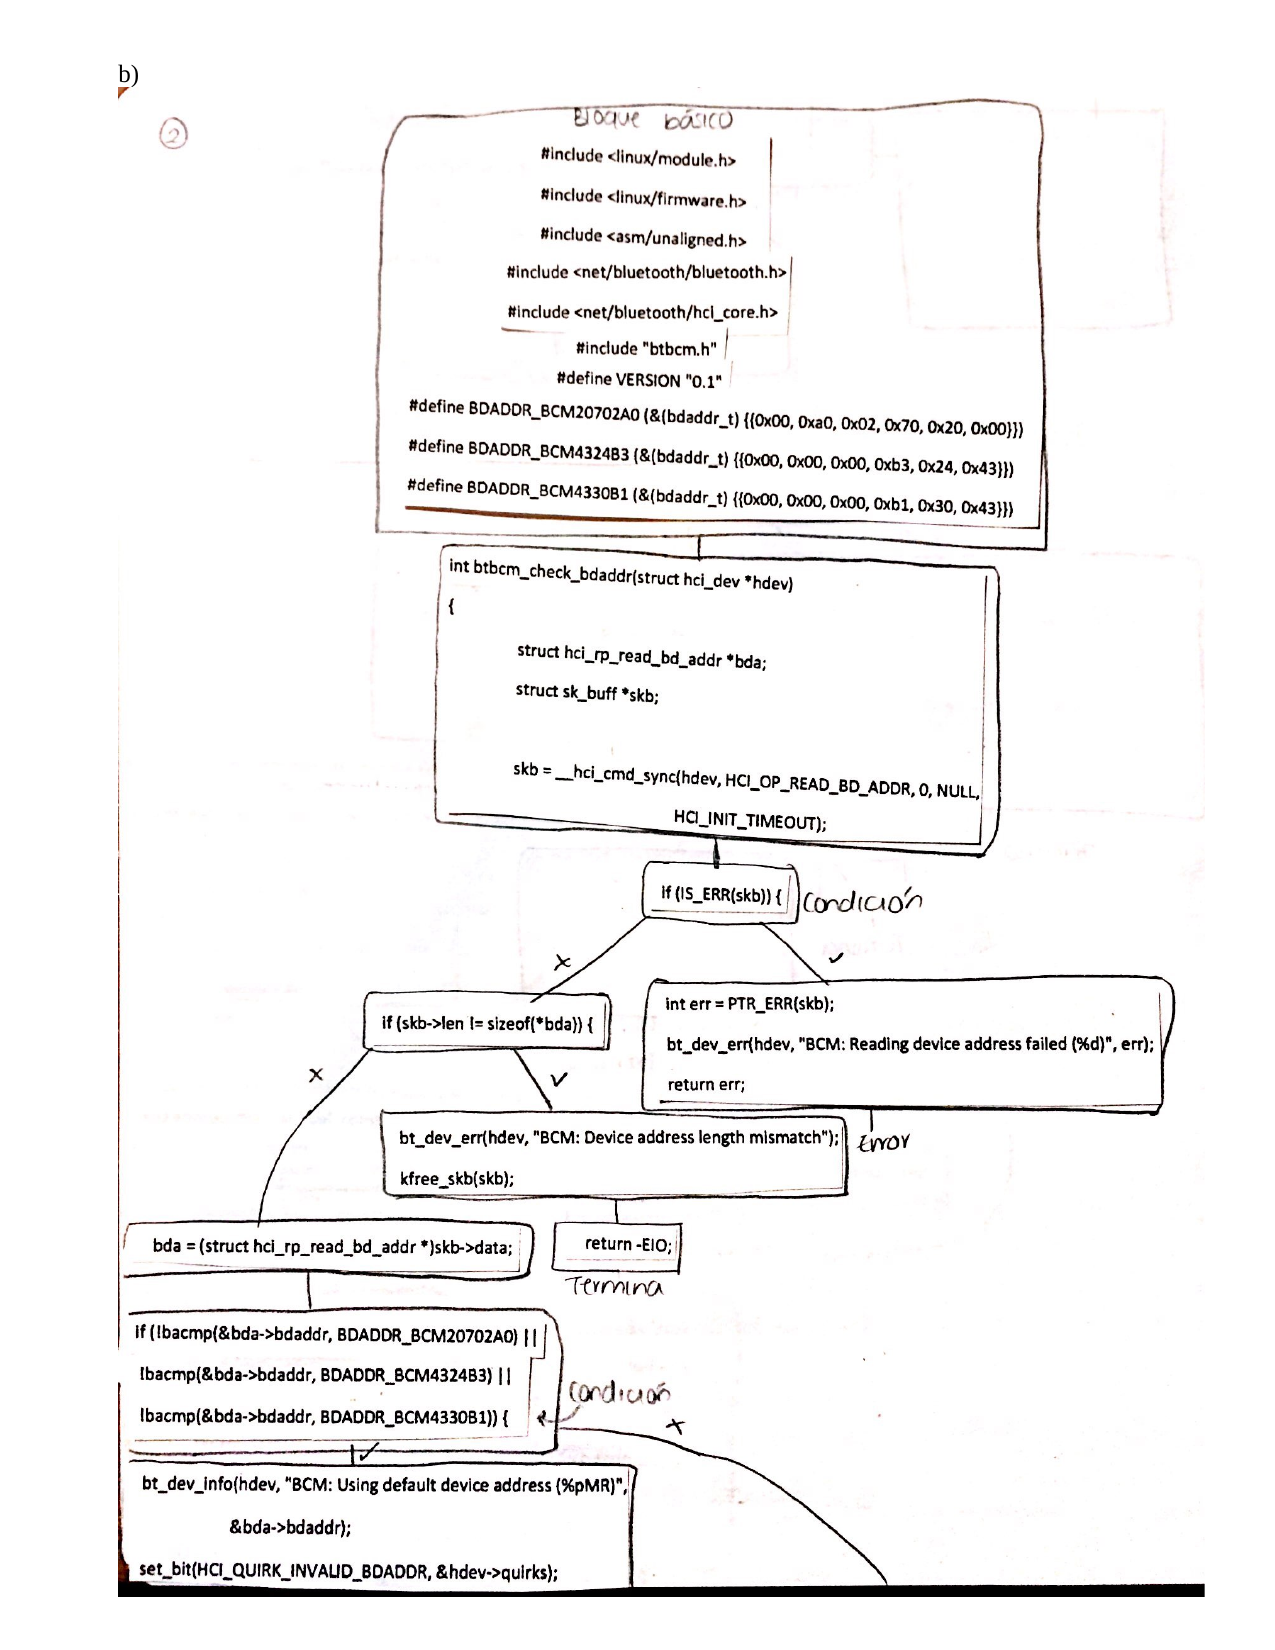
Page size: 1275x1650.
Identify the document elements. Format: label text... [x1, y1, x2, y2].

text b) [118, 59, 1205, 87]
